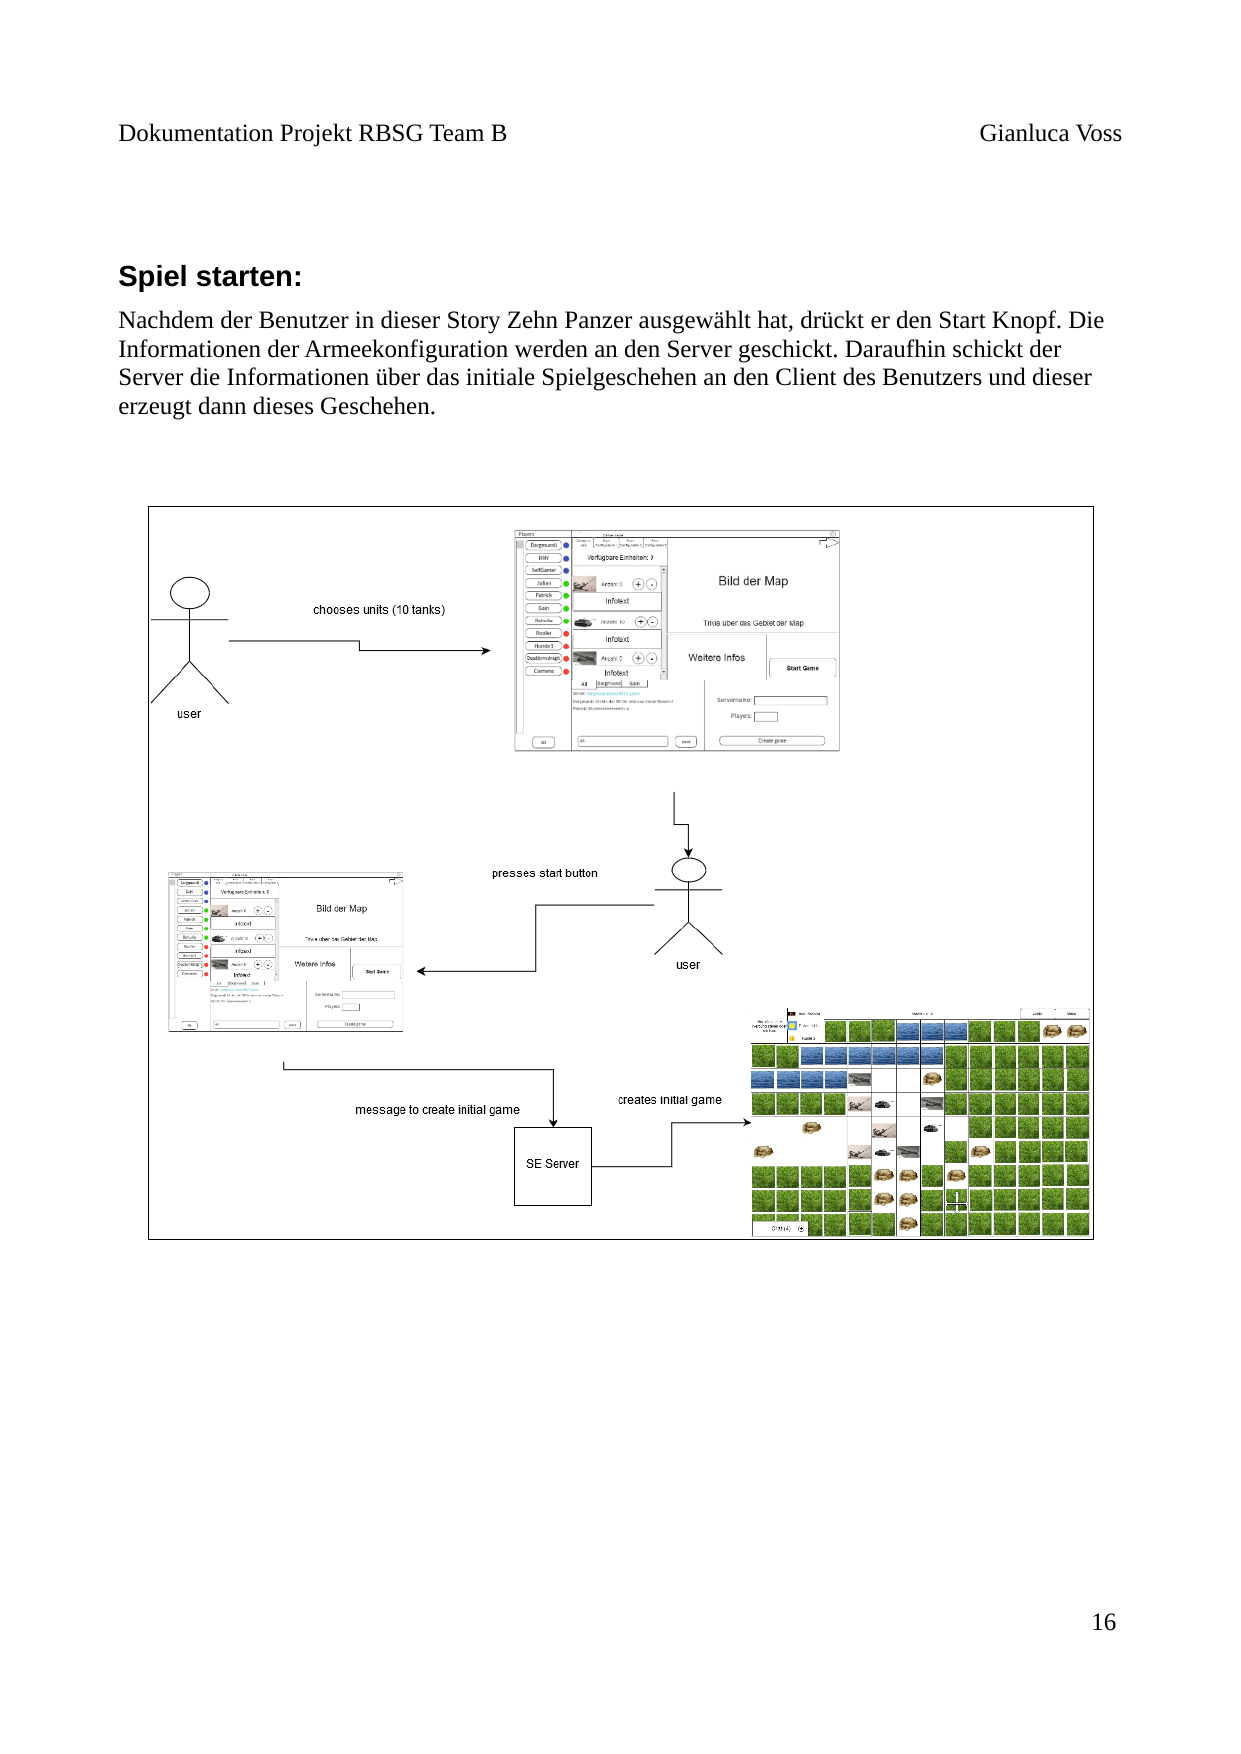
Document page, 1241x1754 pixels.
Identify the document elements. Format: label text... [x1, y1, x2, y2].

picture [150, 509, 1090, 1237]
text Nachdem der Benutzer in dieser Story Zehn Panzer ausgewählt hat, drückt er den Start Knopf. Die Informationen der Armeekonfiguration werden an den Server geschickt. Daraufhin schickt der Server die Informationen über das initiale Spielgeschehen an den Client des Benutzers und dieser erzeugt dann dieses Geschehen. [118, 305, 1122, 420]
subtitle Spiel starten: [118, 259, 1122, 292]
